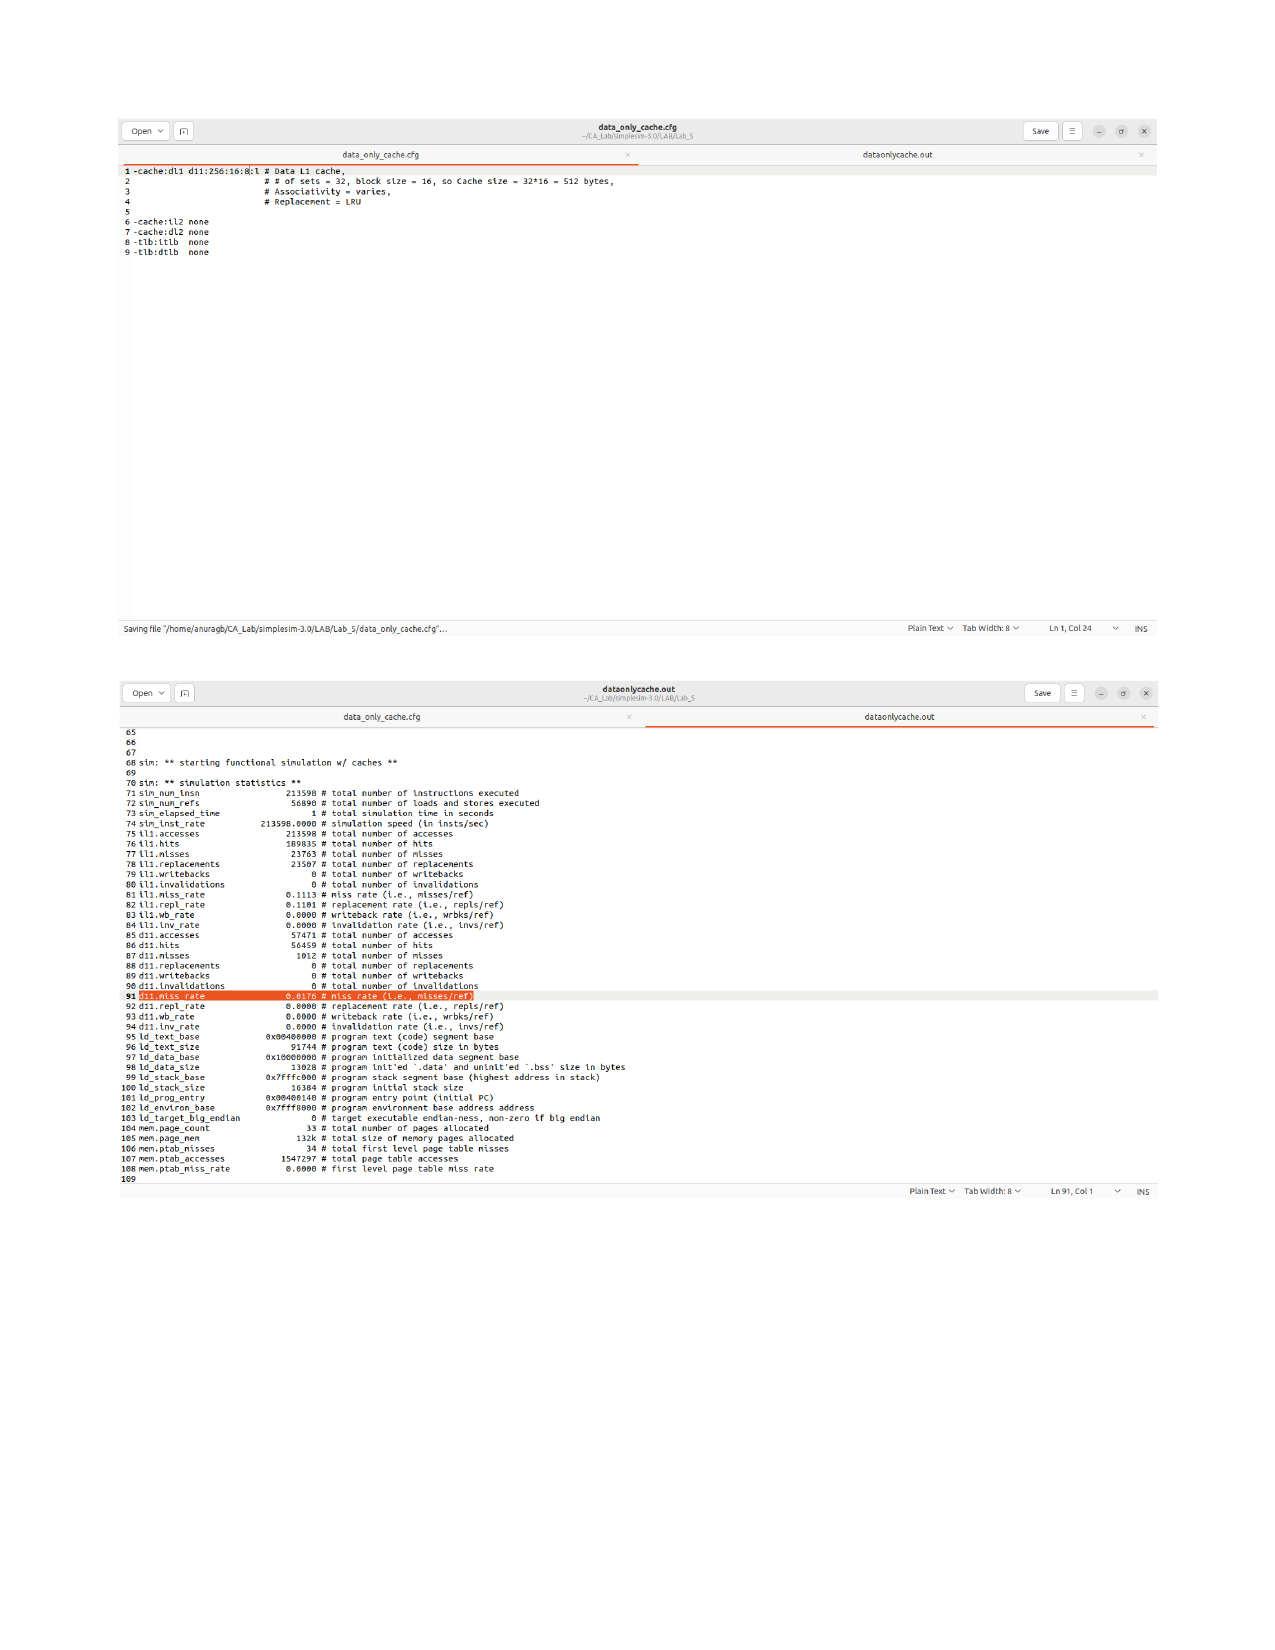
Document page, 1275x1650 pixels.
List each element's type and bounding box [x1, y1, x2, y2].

picture [119, 680, 1159, 1199]
picture [118, 118, 1157, 636]
